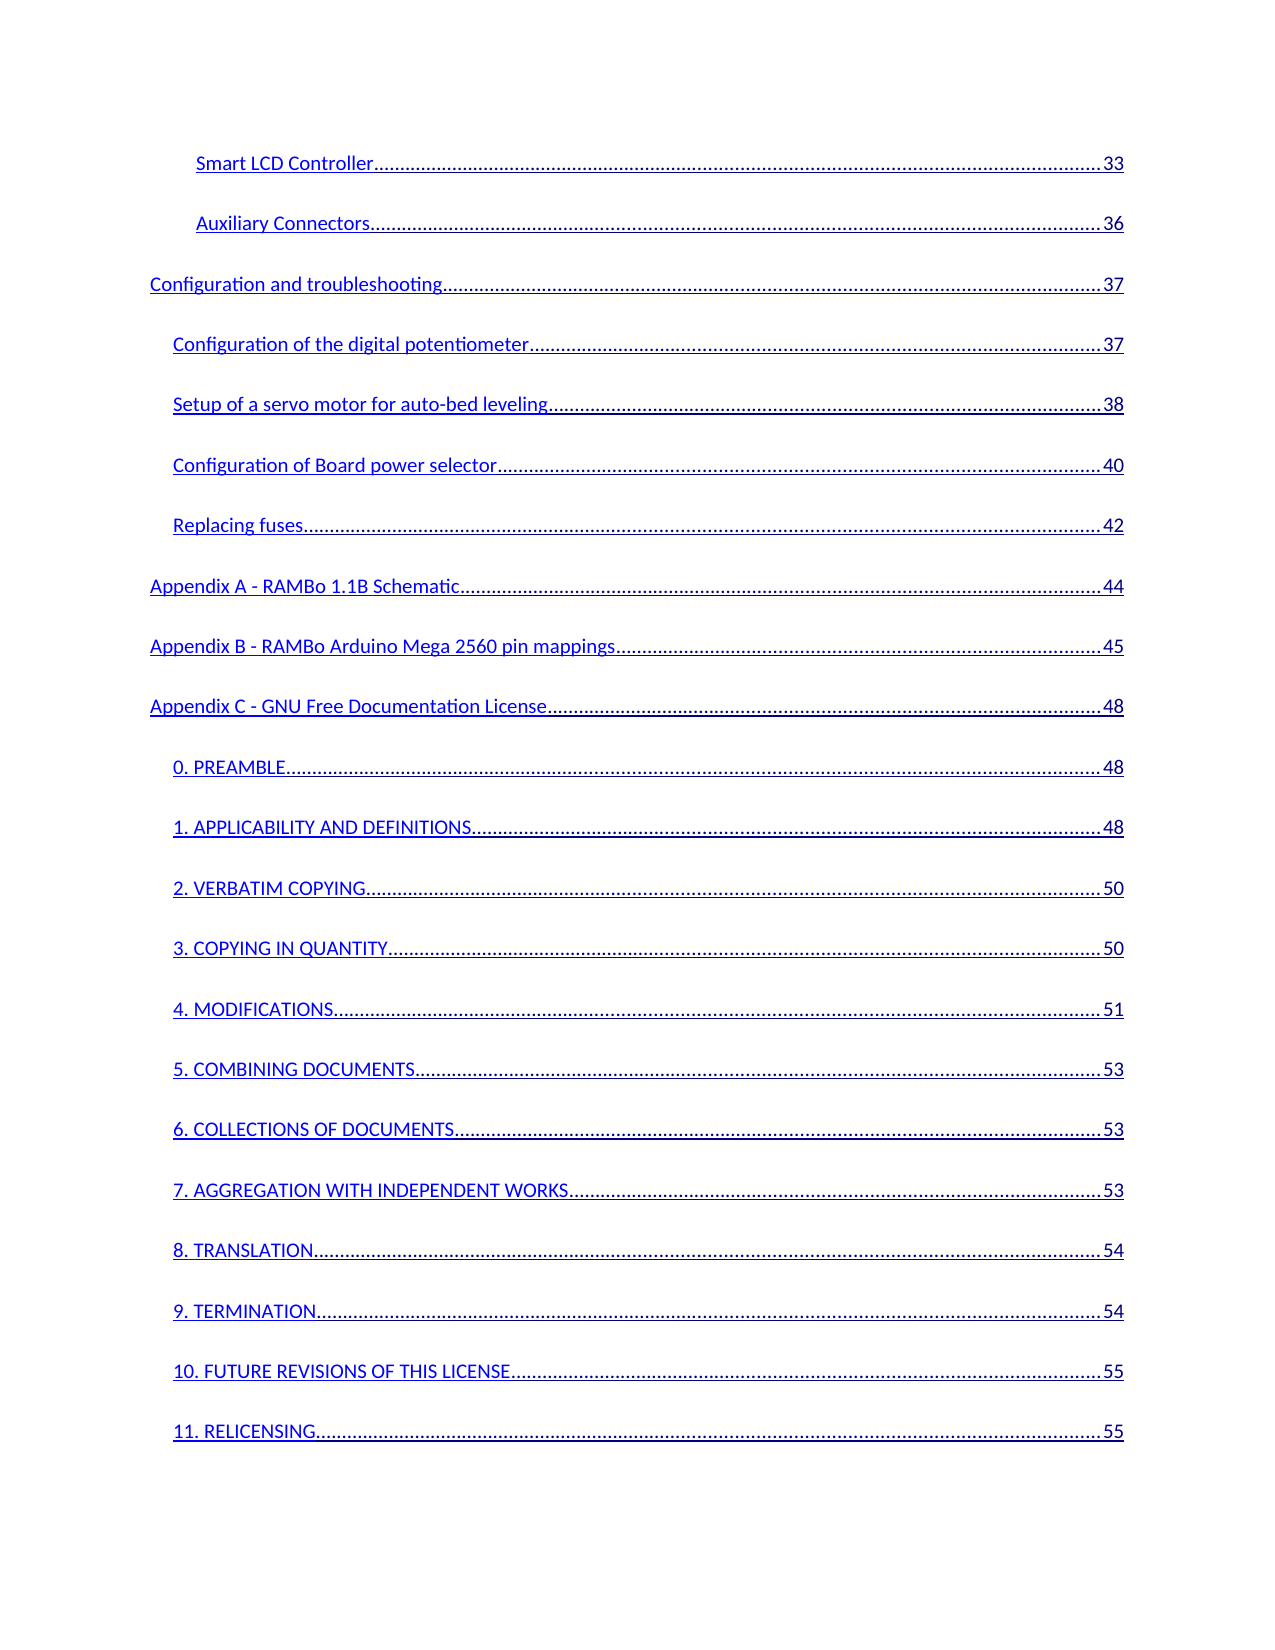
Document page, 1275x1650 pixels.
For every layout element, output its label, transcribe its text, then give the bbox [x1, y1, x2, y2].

text 3. COPYING IN QUANTITY 50 [173, 935, 1125, 961]
text Appendix C - GNU Free Documentation License 48 [150, 694, 1125, 719]
text Auxiliary Connectors 36 [196, 210, 1125, 236]
text Replacing fuses 42 [173, 512, 1125, 538]
text 0. PREAMBLE 48 [173, 754, 1125, 779]
text Configuration of the digital potentiometer 37 [173, 331, 1125, 357]
text Smart LCD Controller 33 [196, 150, 1125, 175]
text 10. FUTURE REVISIONS OF THIS LICENSE 55 [173, 1358, 1125, 1384]
text 5. COMBINING DOCUMENTS 53 [173, 1056, 1125, 1082]
text 7. AGGREGATION WITH INDEPENDENT WORKS 53 [173, 1177, 1125, 1202]
text 1. APPLICABILITY AND DEFINITIONS 48 [173, 814, 1125, 840]
text 8. TRANSLATION 54 [173, 1237, 1125, 1263]
text Appendix B - RAMBo Arduino Mega 2560 pin mappings 45 [150, 633, 1125, 659]
text Appendix A - RAMBo 1.1B Schematic 44 [150, 573, 1125, 598]
text 2. VERBATIM COPYING 50 [173, 875, 1125, 900]
text 4. MODIFICATIONS 51 [173, 996, 1125, 1021]
text 11. RELICENSING 55 [173, 1419, 1125, 1444]
text Setup of a servo motor for auto-bed leveling 38 [173, 392, 1125, 417]
text 6. COLLECTIONS OF DOCUMENTS 53 [173, 1117, 1125, 1142]
text Configuration and troubleshooting 37 [150, 271, 1125, 296]
text Configuration of Board power selector 40 [173, 452, 1125, 477]
text 9. TERMINATION 54 [173, 1298, 1125, 1323]
